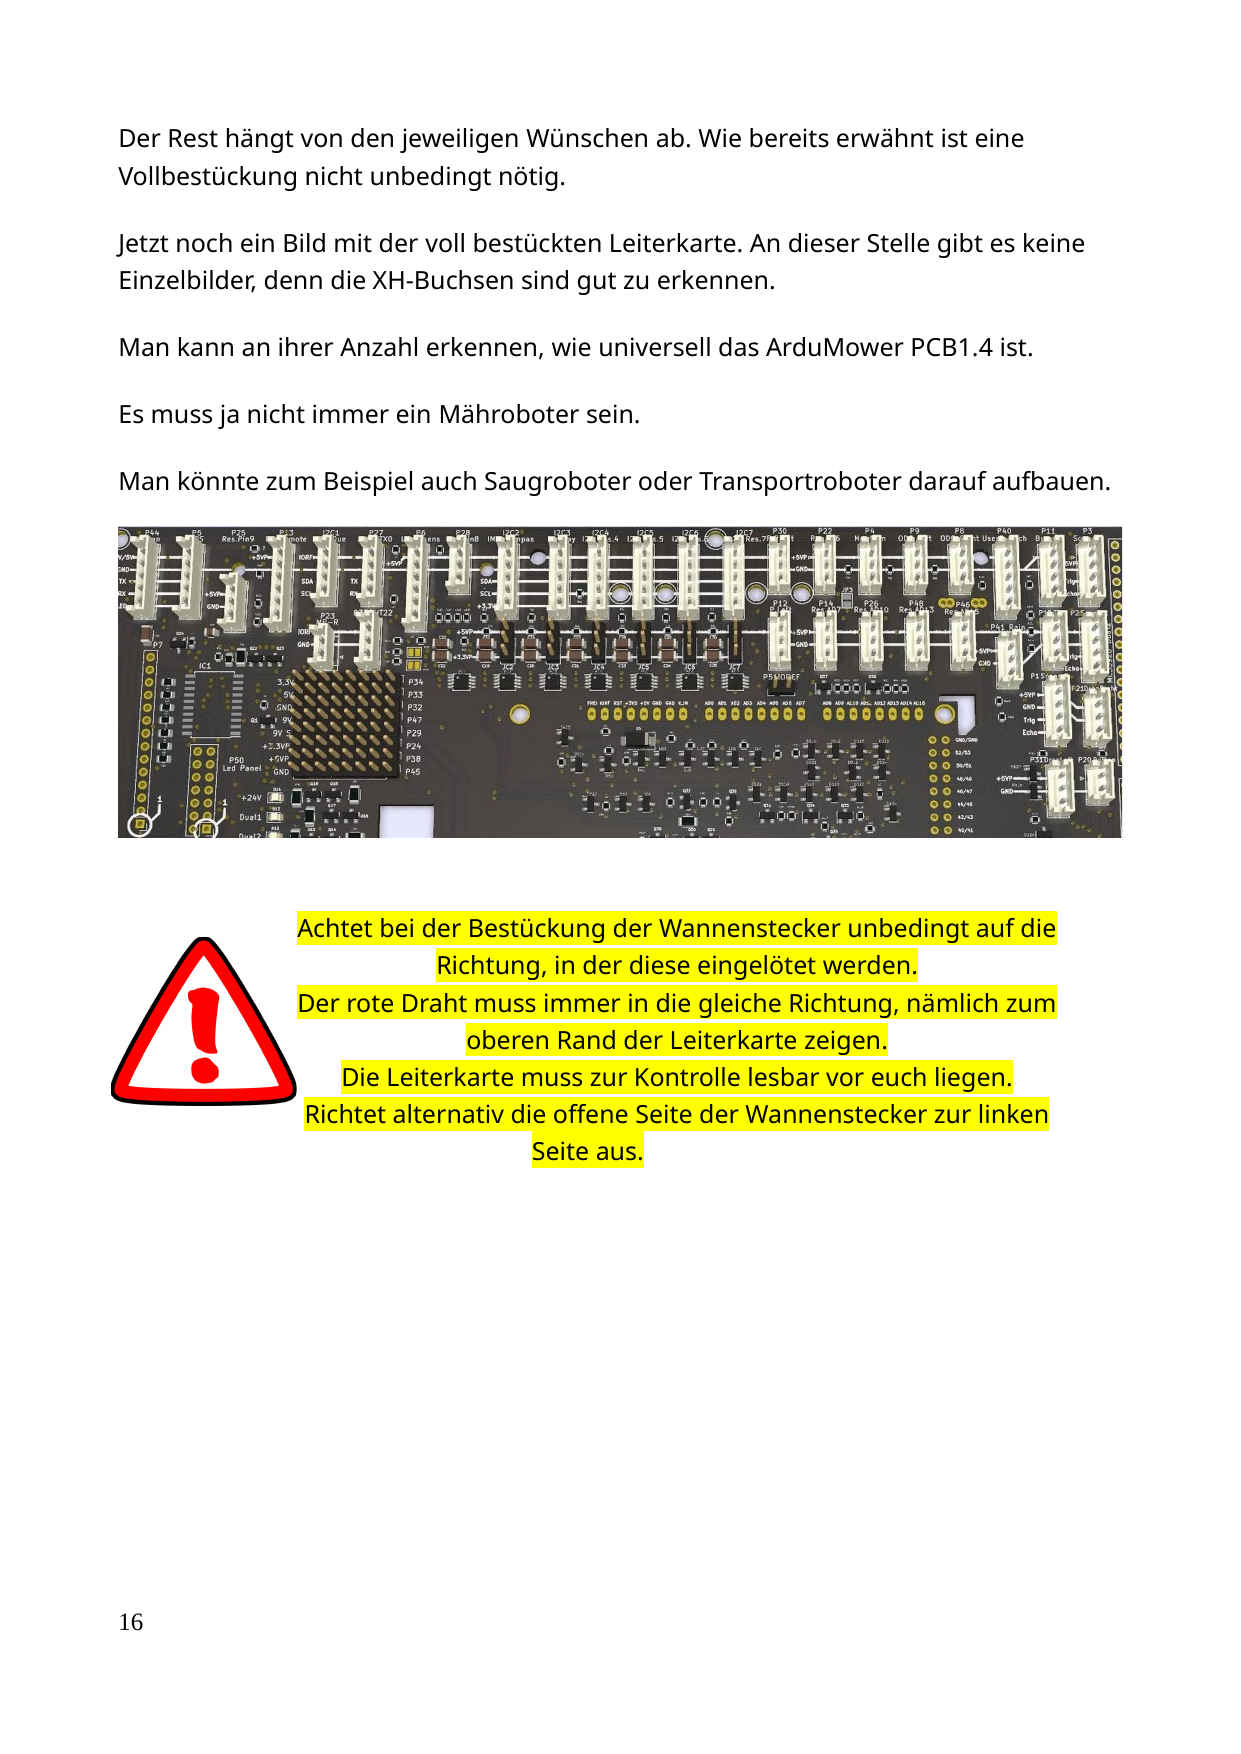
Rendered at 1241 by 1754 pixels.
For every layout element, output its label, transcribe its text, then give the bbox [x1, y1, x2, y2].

text Man könnte zum Beispiel auch Saugroboter oder Transportroboter darauf aufbauen. [118, 461, 1122, 498]
text Es muss ja nicht immer ein Mähroboter sein. [118, 394, 1122, 431]
picture [111, 937, 297, 1106]
picture [118, 526, 1123, 838]
text Der Rest hängt von den jeweiligen Wünschen ab. Wie bereits erwähnt ist eine Vollbestückung nicht unbedingt nötig. [118, 118, 1122, 192]
text Man kann an ihrer Anzahl erkennen, wie universell das ArduMower PCB1.4 ist. [118, 327, 1122, 364]
text Achtet bei der Bestückung der Wannenstecker unbedingt auf die Richtung, in der diese eingelötet werden. Der rote Draht muss immer in die gleiche Richtung, nämlich zum oberen Rand der Leiterkarte zeigen. Die Leiterkarte muss zur Kontrolle lesbar vor euch liegen. Richtet alternativ die offene Seite der Wannenstecker zur linken Seite aus. [118, 908, 1057, 1168]
text Jetzt noch ein Bild mit der voll bestückten Leiterkarte. An dieser Stelle gibt es keine Einzelbilder, denn die XH-Buchsen sind gut zu erkennen. [118, 222, 1122, 297]
